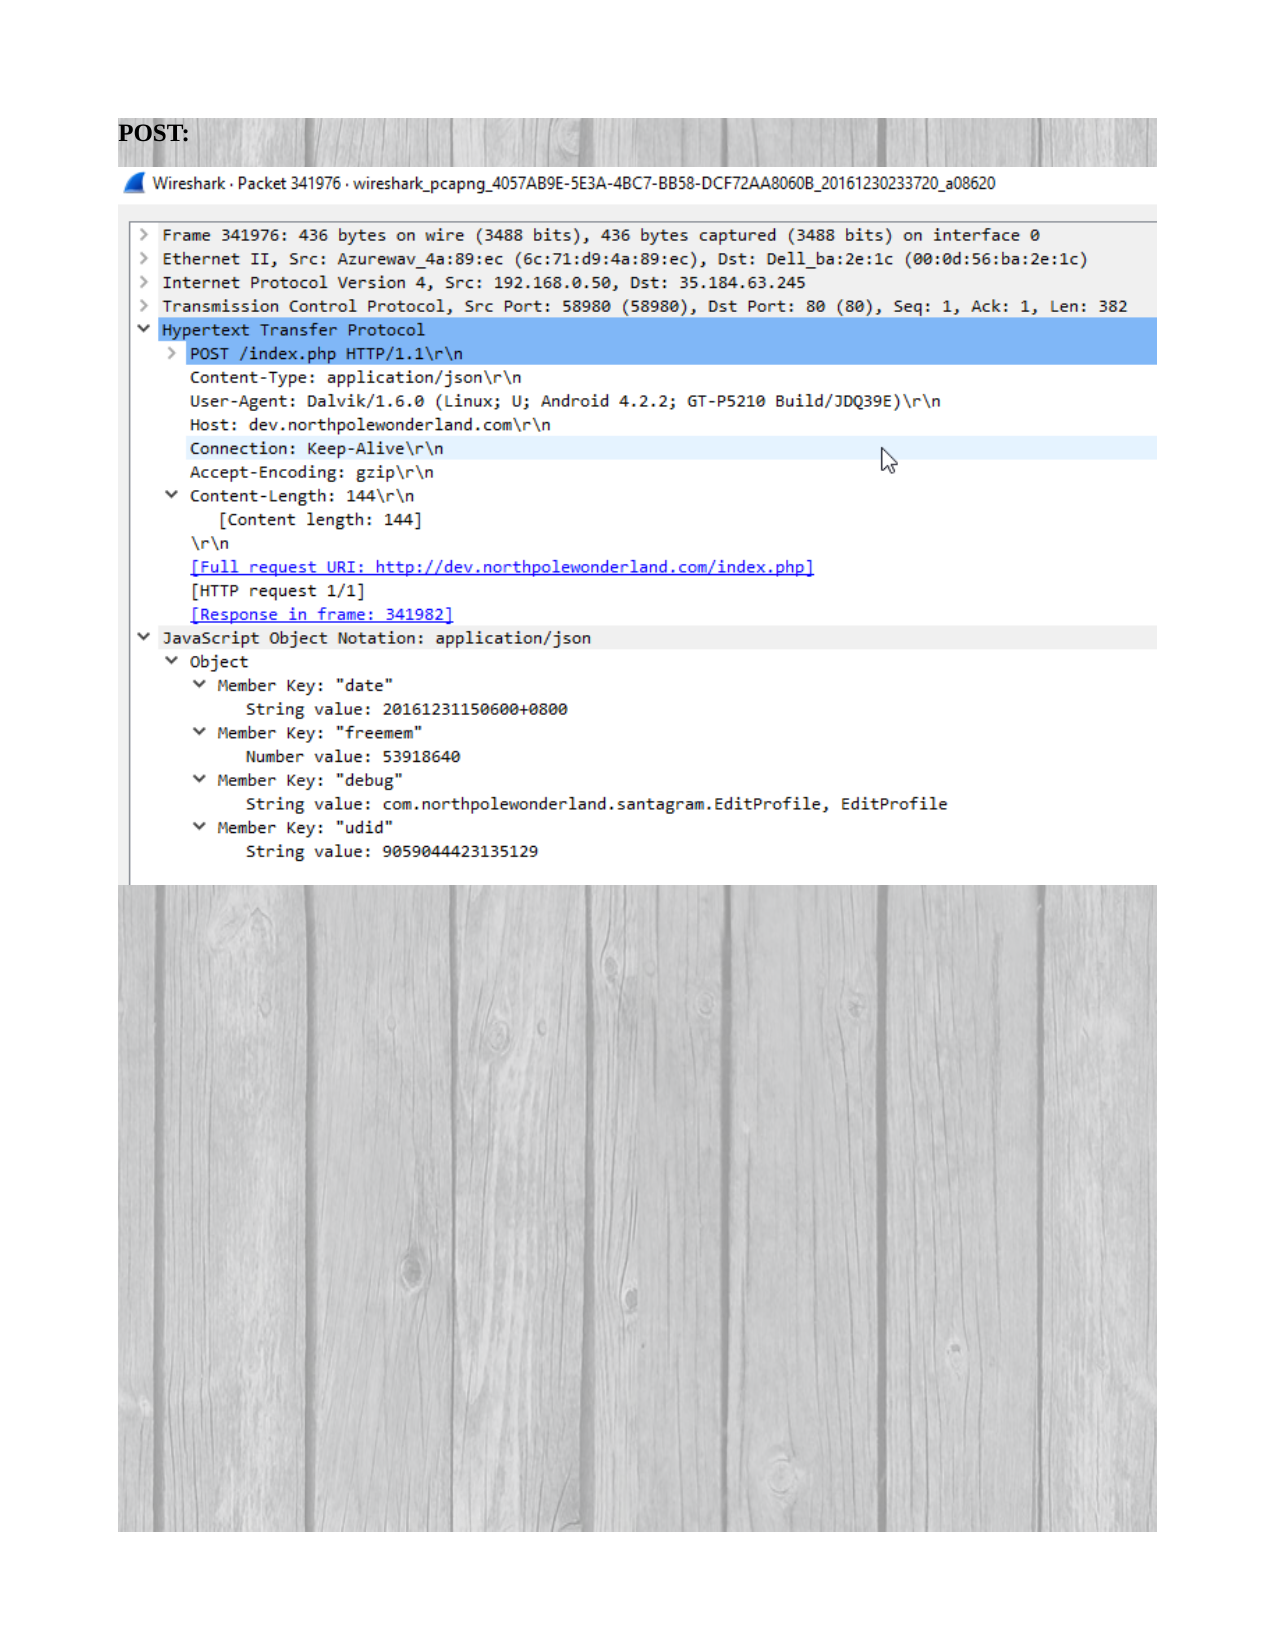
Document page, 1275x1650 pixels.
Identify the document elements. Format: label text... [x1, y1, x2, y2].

picture [118, 147, 1157, 1532]
text POST: [118, 118, 1157, 147]
